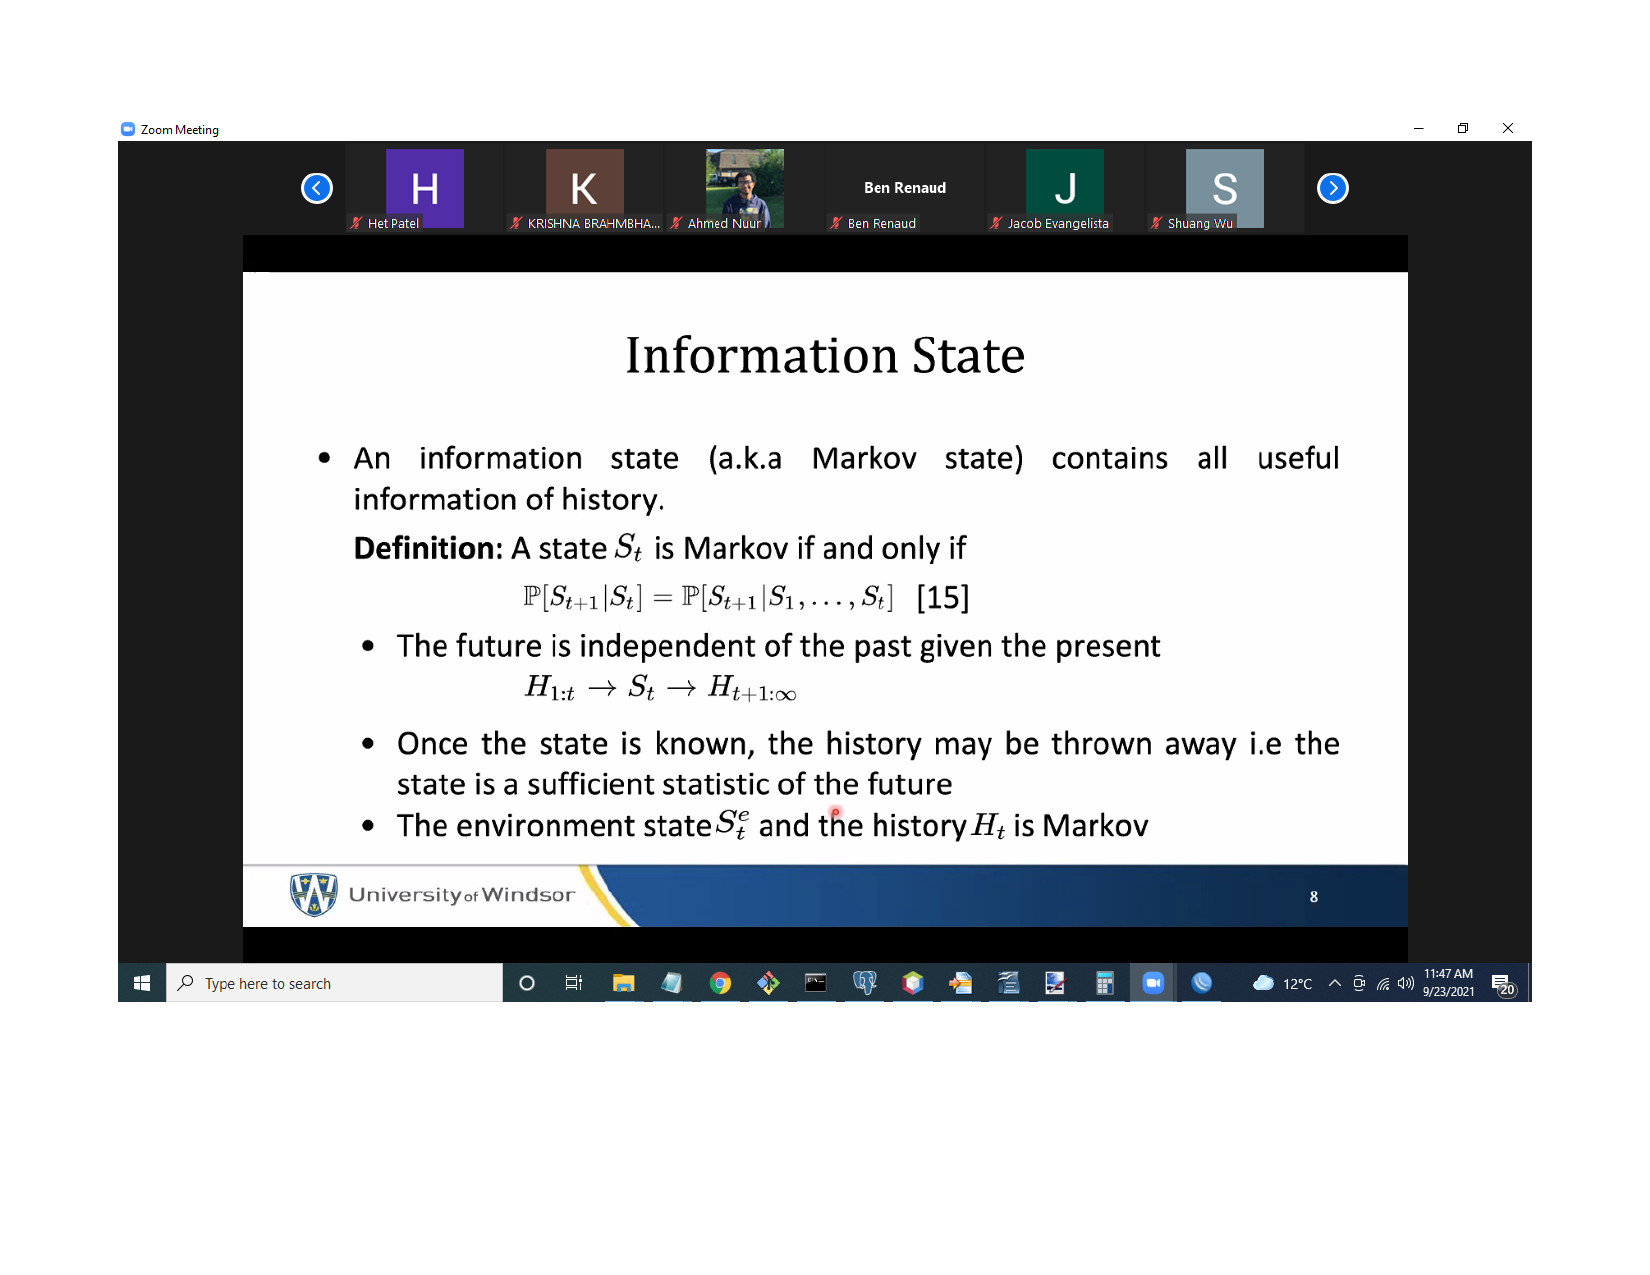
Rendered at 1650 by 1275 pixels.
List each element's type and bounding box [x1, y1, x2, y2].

picture [118, 118, 1532, 1002]
